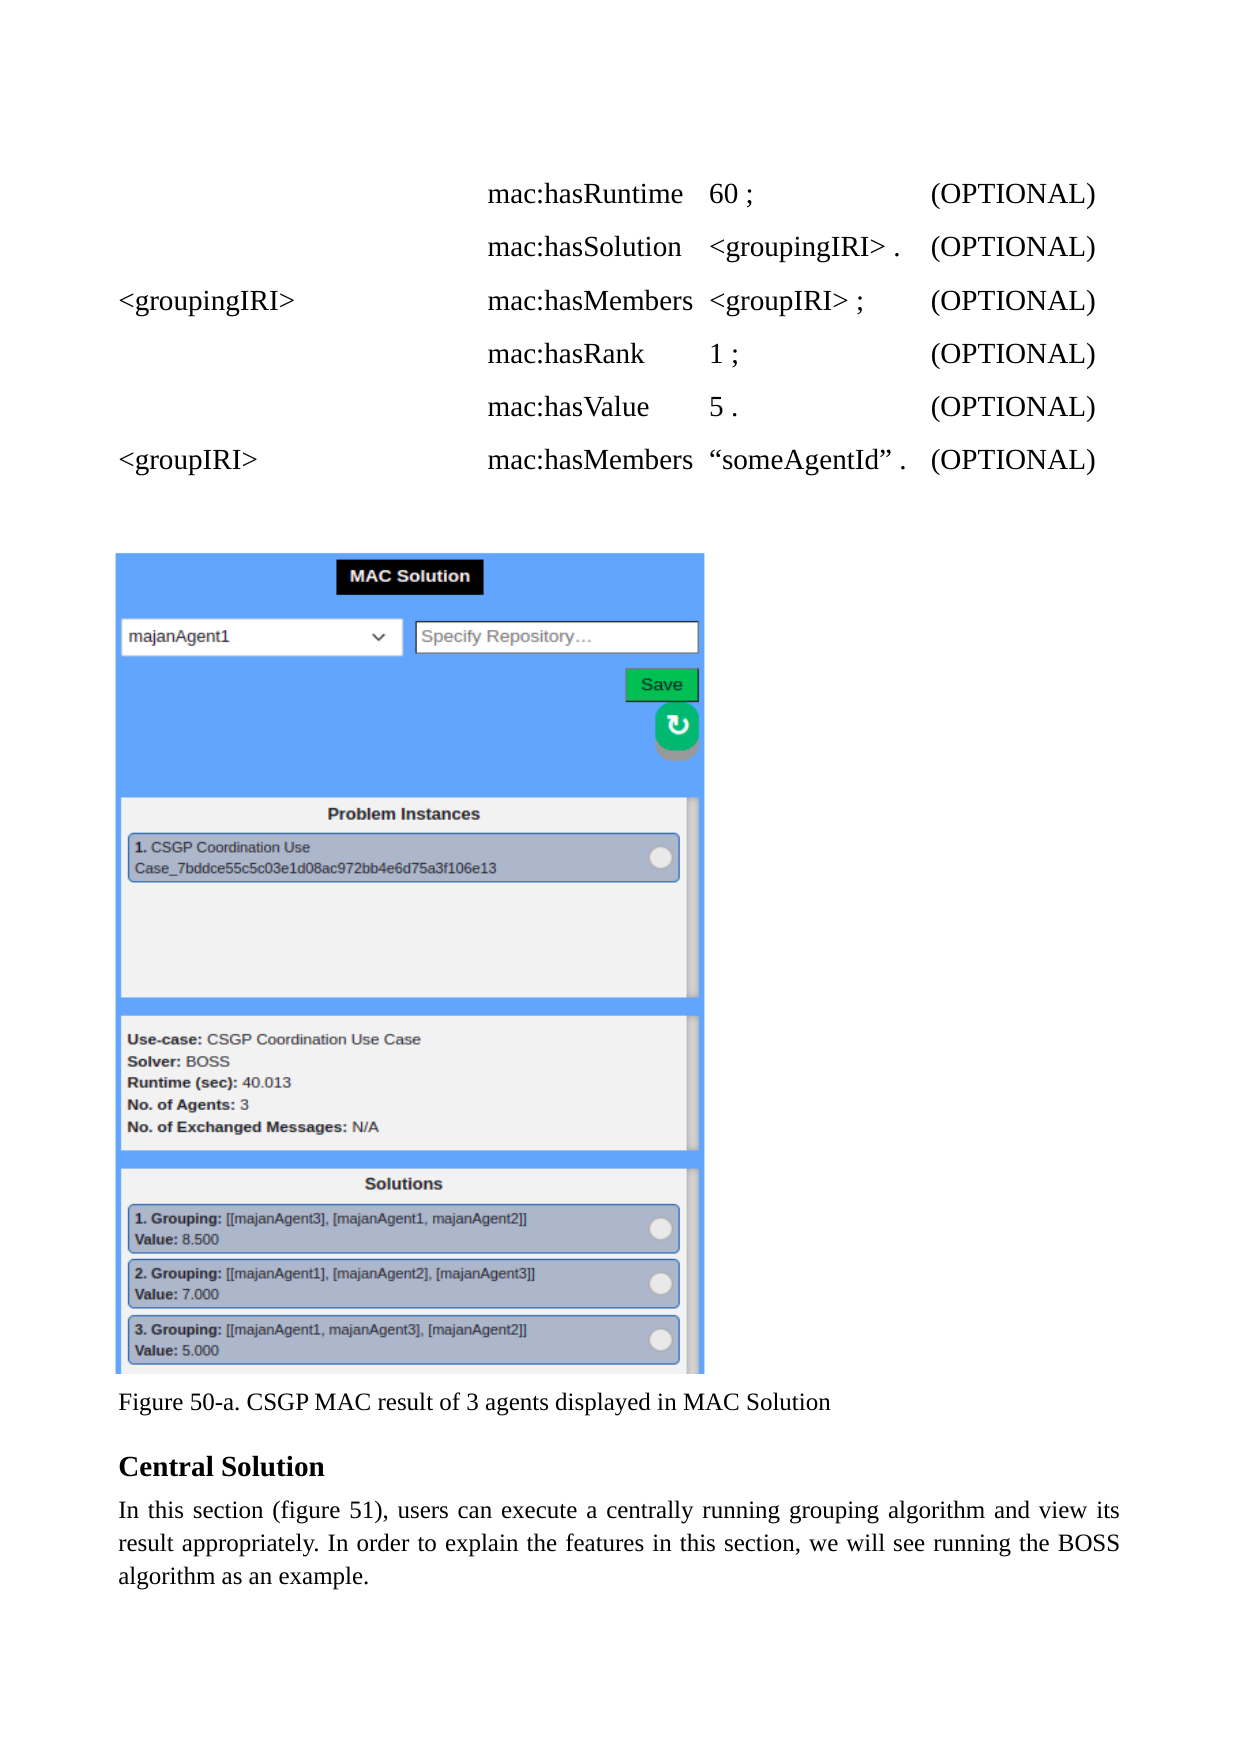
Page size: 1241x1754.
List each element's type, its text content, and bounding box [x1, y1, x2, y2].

text mac:hasValue 5 . (OPTIONAL) [118, 389, 1122, 422]
subtitle Central Solution [118, 1449, 1122, 1482]
picture [109, 549, 710, 1374]
text mac:hasRuntime 60 ; (OPTIONAL) [118, 176, 1122, 210]
text Figure 50-a. CSGP MAC result of 3 agents displayed in MAC Solution [118, 1387, 1122, 1415]
text mac:hasRank 1 ; (OPTIONAL) [118, 336, 1122, 369]
text <groupingIRI> mac:hasMembers <groupIRI> ; (OPTIONAL) [118, 283, 1122, 316]
text <groupIRI> mac:hasMembers “someAgentId” . (OPTIONAL) [118, 442, 1122, 476]
text In this section (figure 51), users can execute a centrally running grouping algorithm and view its result appropriately. In order to explain the features in this section, we will see running the BOSS algorithm as an example. [118, 1495, 1122, 1590]
text mac:hasSolution <groupingIRI> . (OPTIONAL) [118, 229, 1122, 263]
